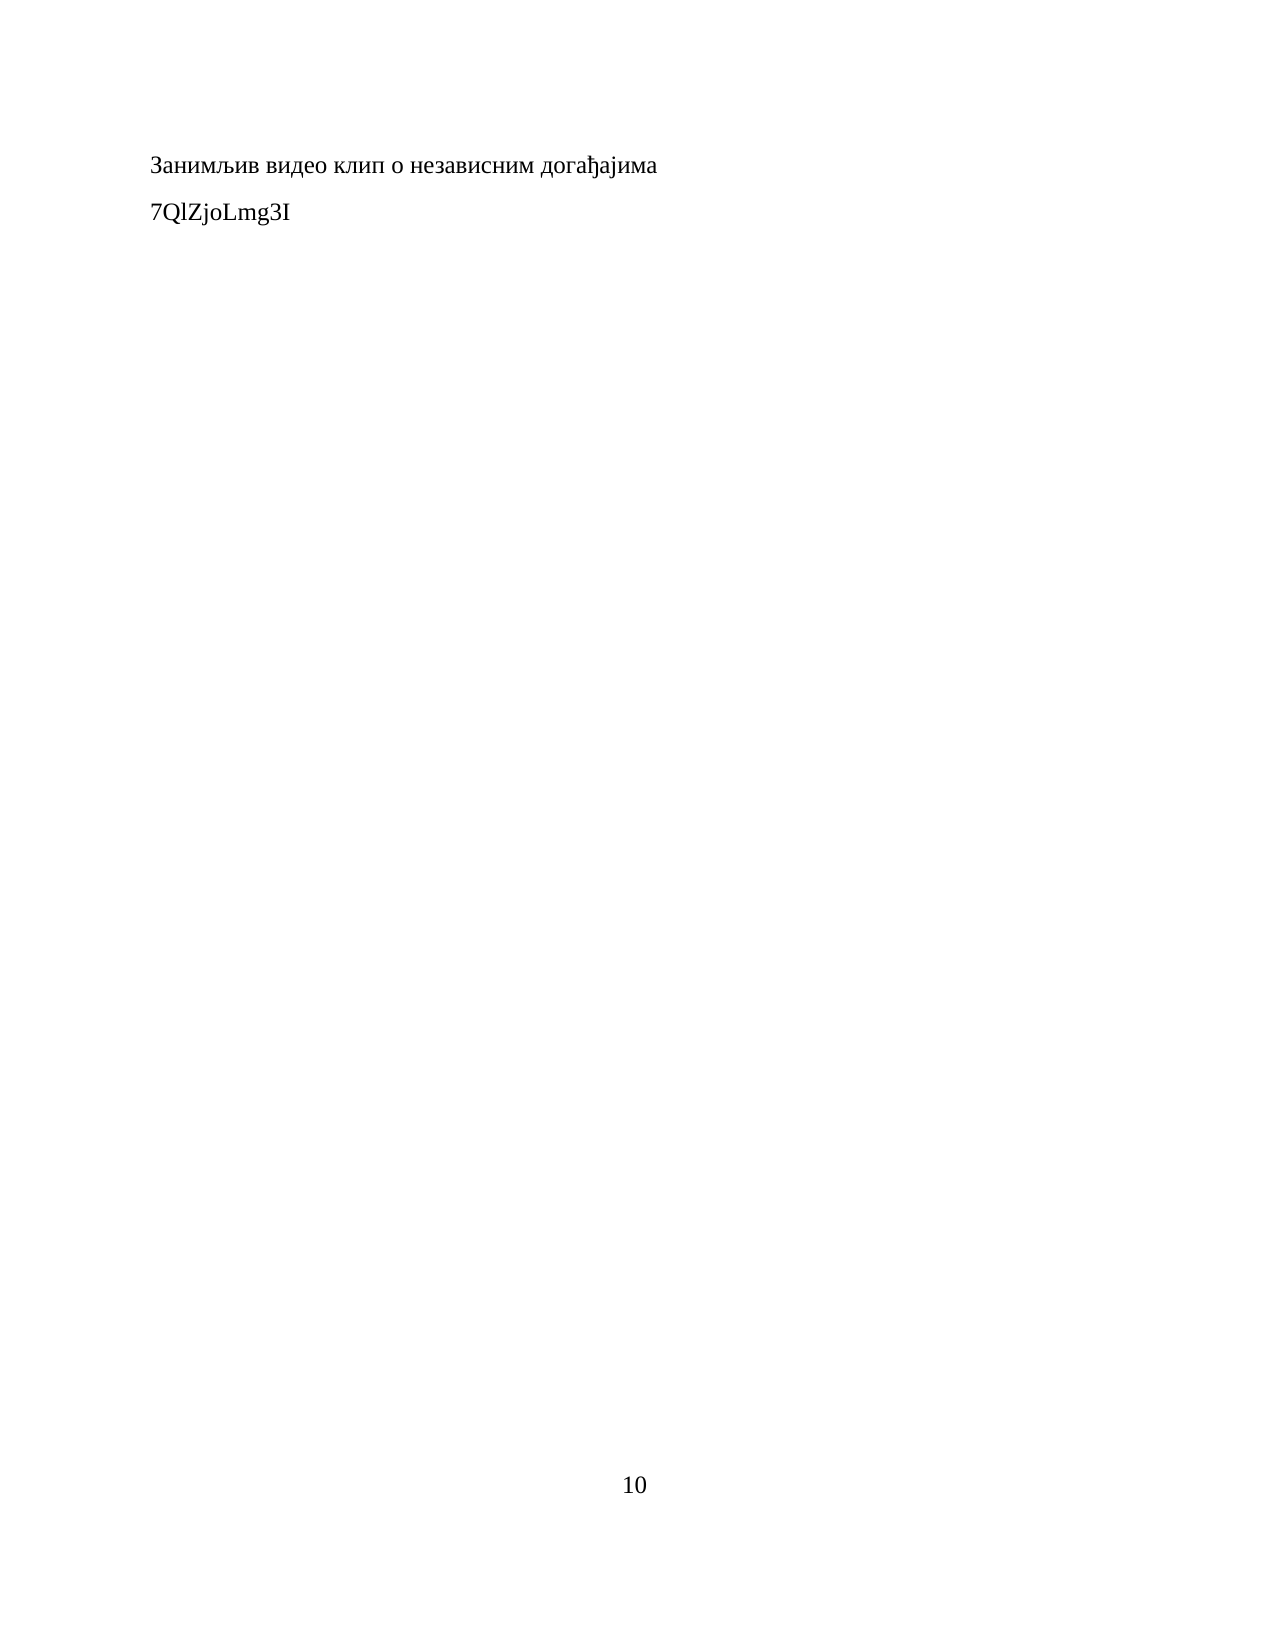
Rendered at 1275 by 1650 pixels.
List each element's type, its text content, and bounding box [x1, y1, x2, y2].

text Занимљив видео клип о независним догађајима [150, 150, 1125, 179]
text 7QlZjoLmg3I [150, 197, 1125, 225]
